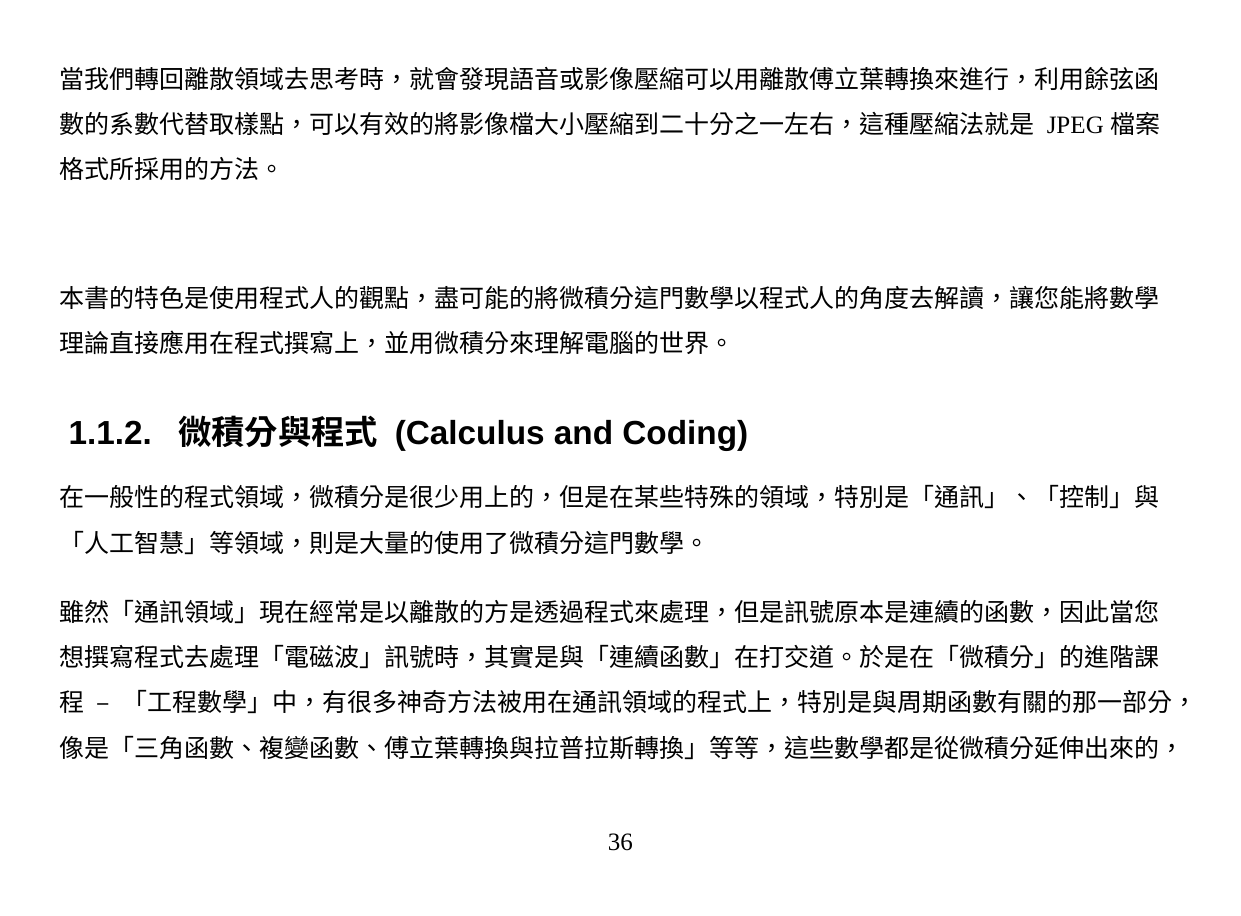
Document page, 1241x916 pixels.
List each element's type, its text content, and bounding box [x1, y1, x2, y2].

text 當我們轉回離散領域去思考時，就會發現語音或影像壓縮可以用離散傅立葉轉換來進行，利用餘弦函數的系數代替取樣點，可以有效的將影像檔大小壓縮到二十分之一左右，這種壓縮法就是 JPEG 檔案格式所採用的方法。 [59, 59, 1181, 186]
text 本書的特色是使用程式人的觀點，盡可能的將微積分這門數學以程式人的角度去解讀，讓您能將數學理論直接應用在程式撰寫上，並用微積分來理解電腦的世界。 [59, 278, 1181, 359]
text 在一般性的程式領域，微積分是很少用上的，但是在某些特殊的領域，特別是「通訊」、「控制」與「人工智慧」等領域，則是大量的使用了微積分這門數學。 [59, 478, 1181, 559]
text 雖然「通訊領域」現在經常是以離散的方是透過程式來處理，但是訊號原本是連續的函數，因此當您想撰寫程式去處理「電磁波」訊號時，其實是與「連續函數」在打交道。於是在「微積分」的進階課程 – 「工程數學」中，有很多神奇方法被用在通訊領域的程式上，特別是與周期函數有關的那一部分，像是「三角函數、複變函數、傅立葉轉換與拉普拉斯轉換」等等，這些數學都是從微積分延伸出來的，只有徹底的瞭解了微積分，您才能理解這些數學的意義。 [59, 592, 1181, 764]
subtitle 微積分與程式 (Calculus and Coding) [59, 405, 1181, 454]
